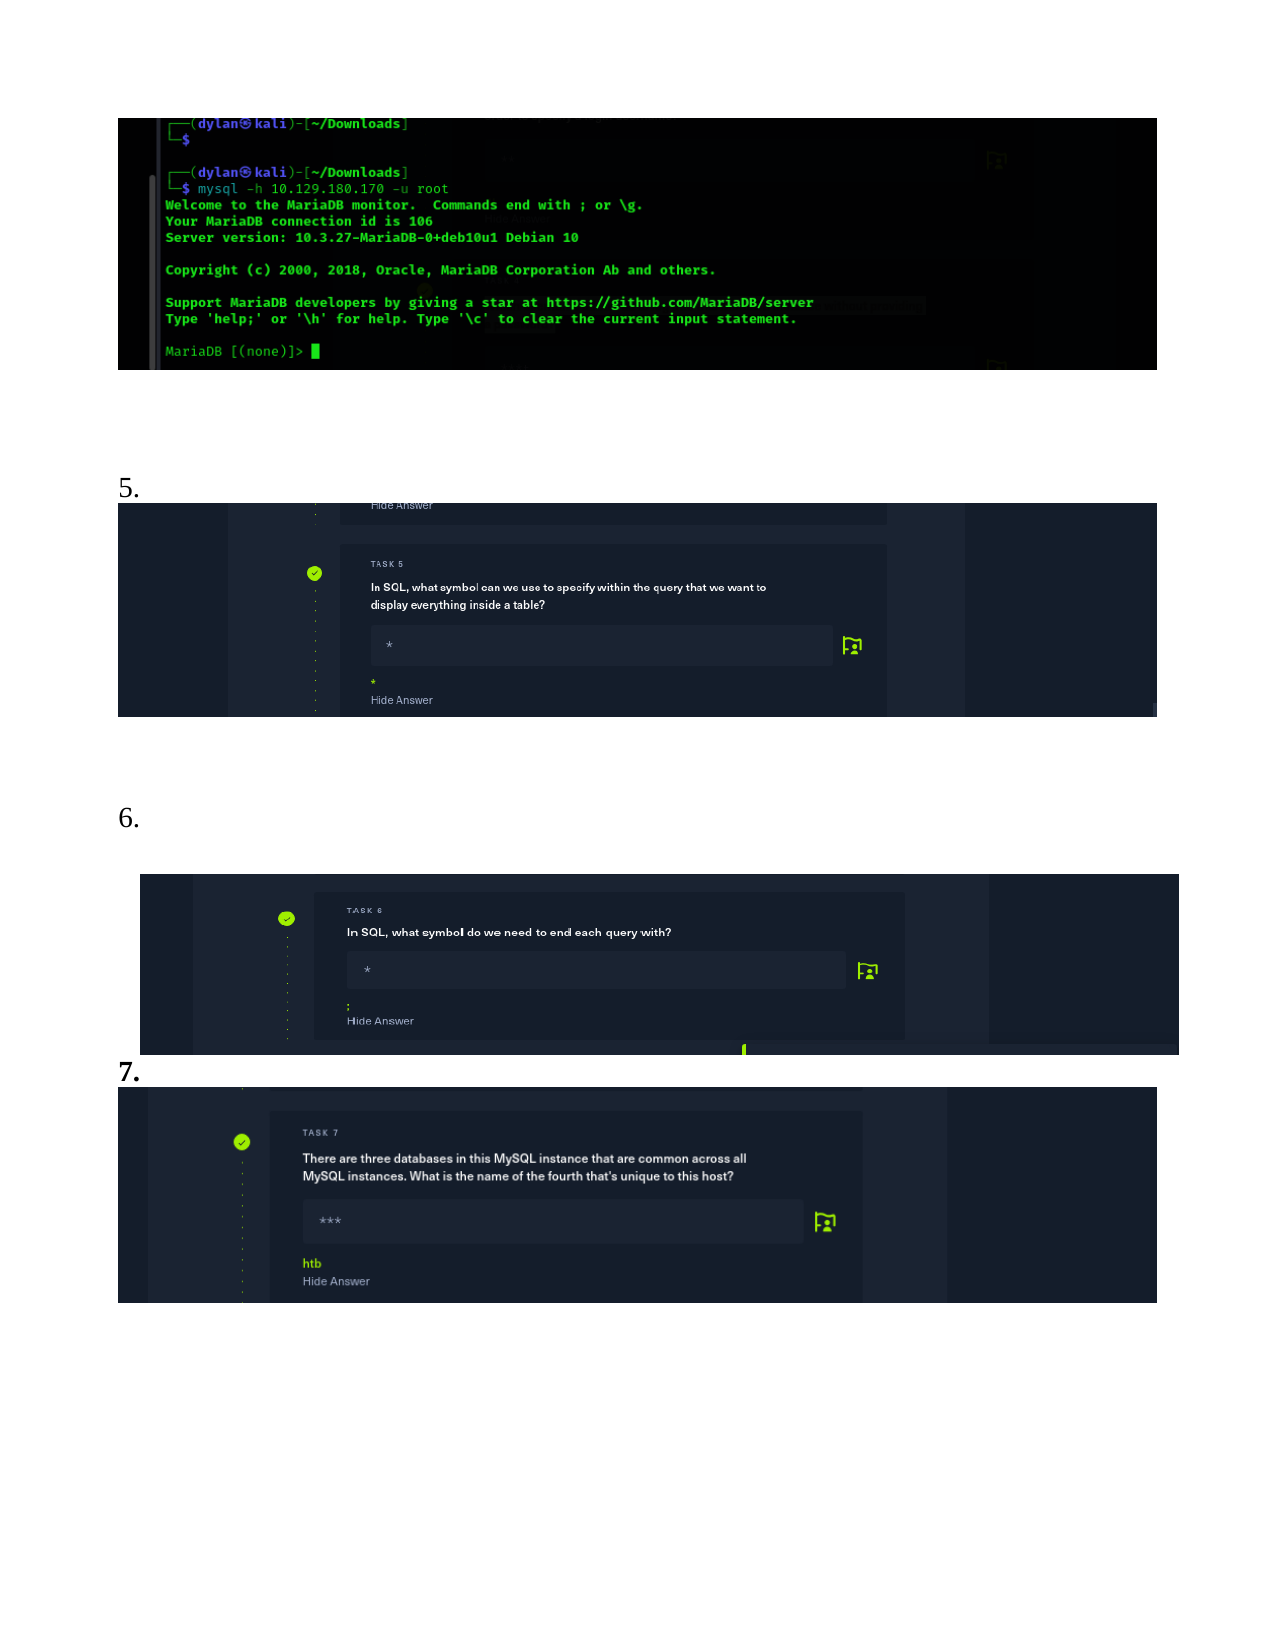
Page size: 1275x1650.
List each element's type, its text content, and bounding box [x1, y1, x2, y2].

text 6. [118, 800, 1157, 834]
picture [140, 874, 1179, 1055]
picture [118, 118, 1157, 370]
text 5. [118, 470, 1157, 503]
picture [118, 503, 1157, 717]
picture [118, 1087, 1157, 1303]
text 7. [118, 867, 1157, 1087]
